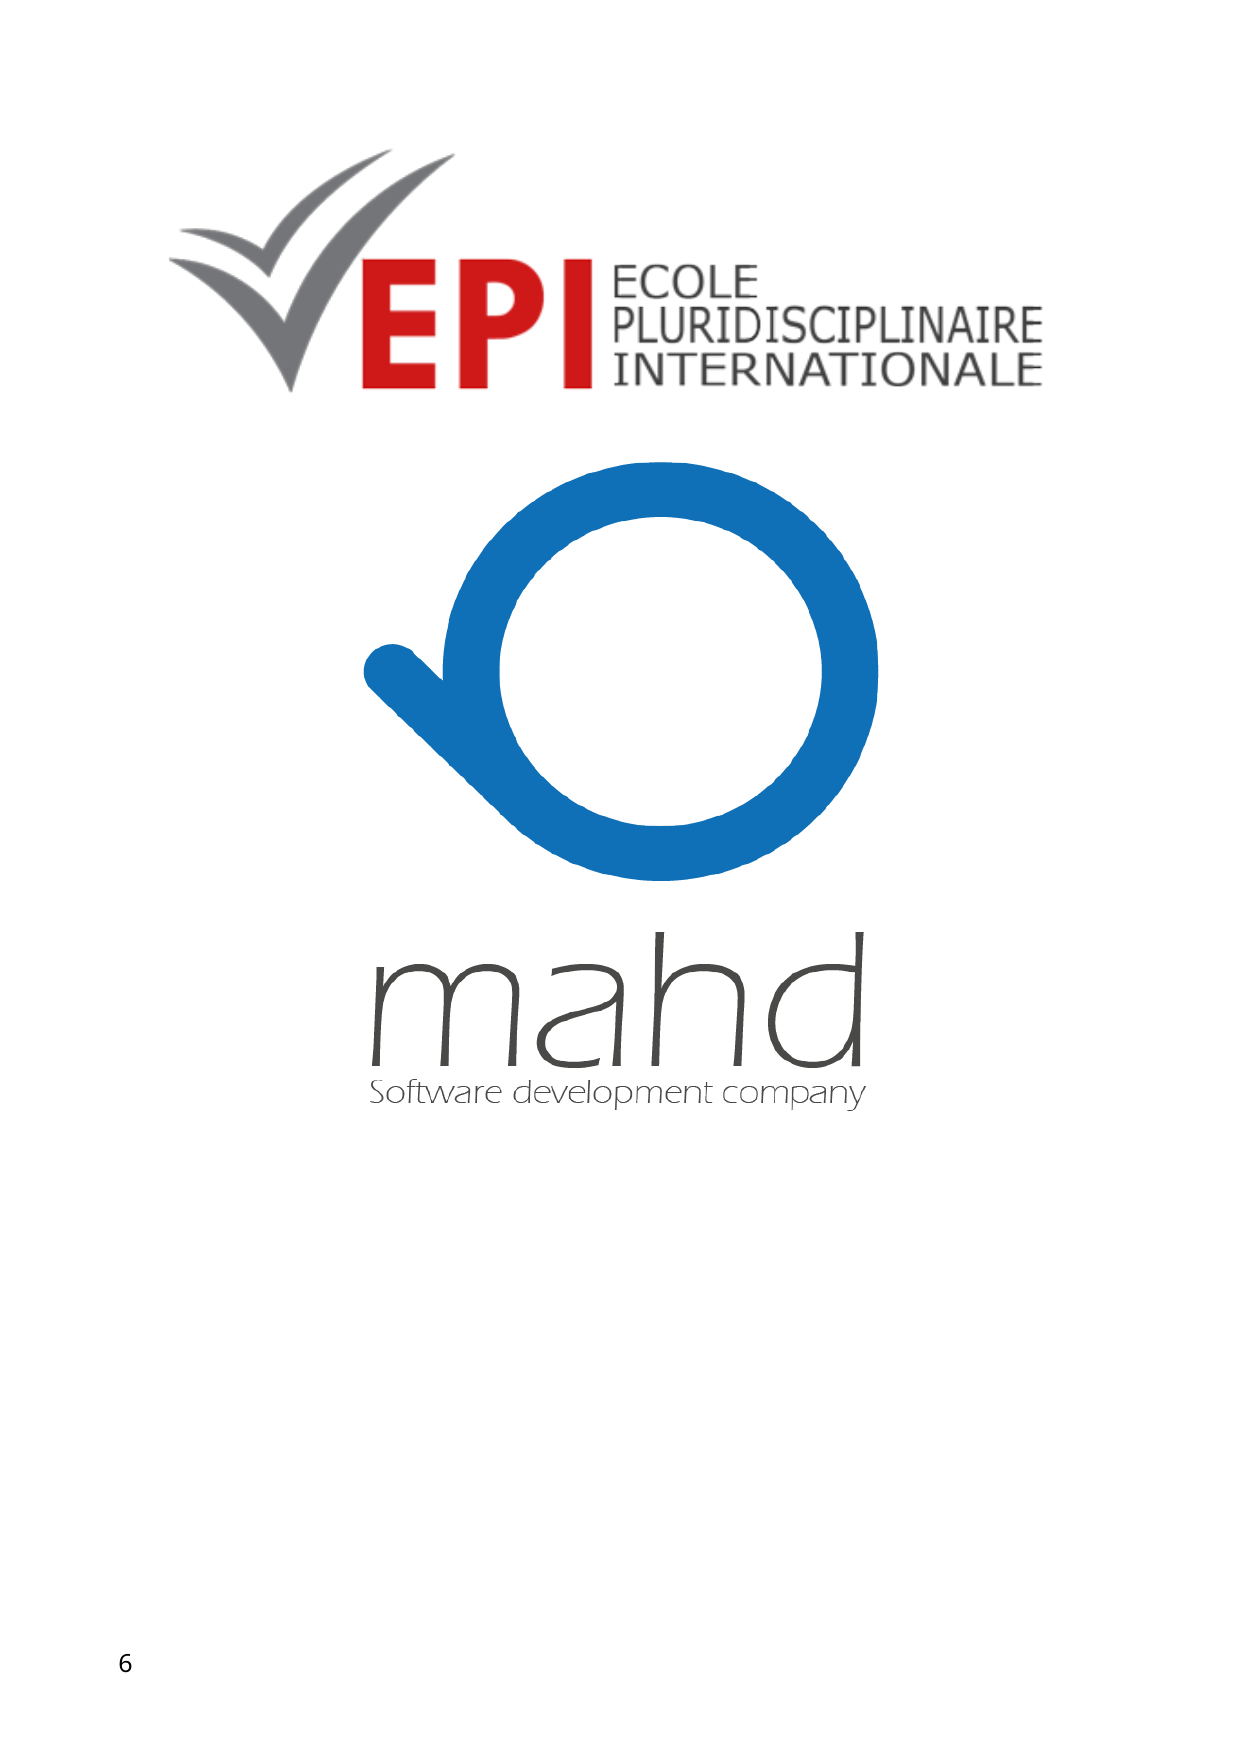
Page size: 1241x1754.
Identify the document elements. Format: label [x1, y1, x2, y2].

picture [242, 423, 998, 1149]
picture [168, 147, 1072, 407]
